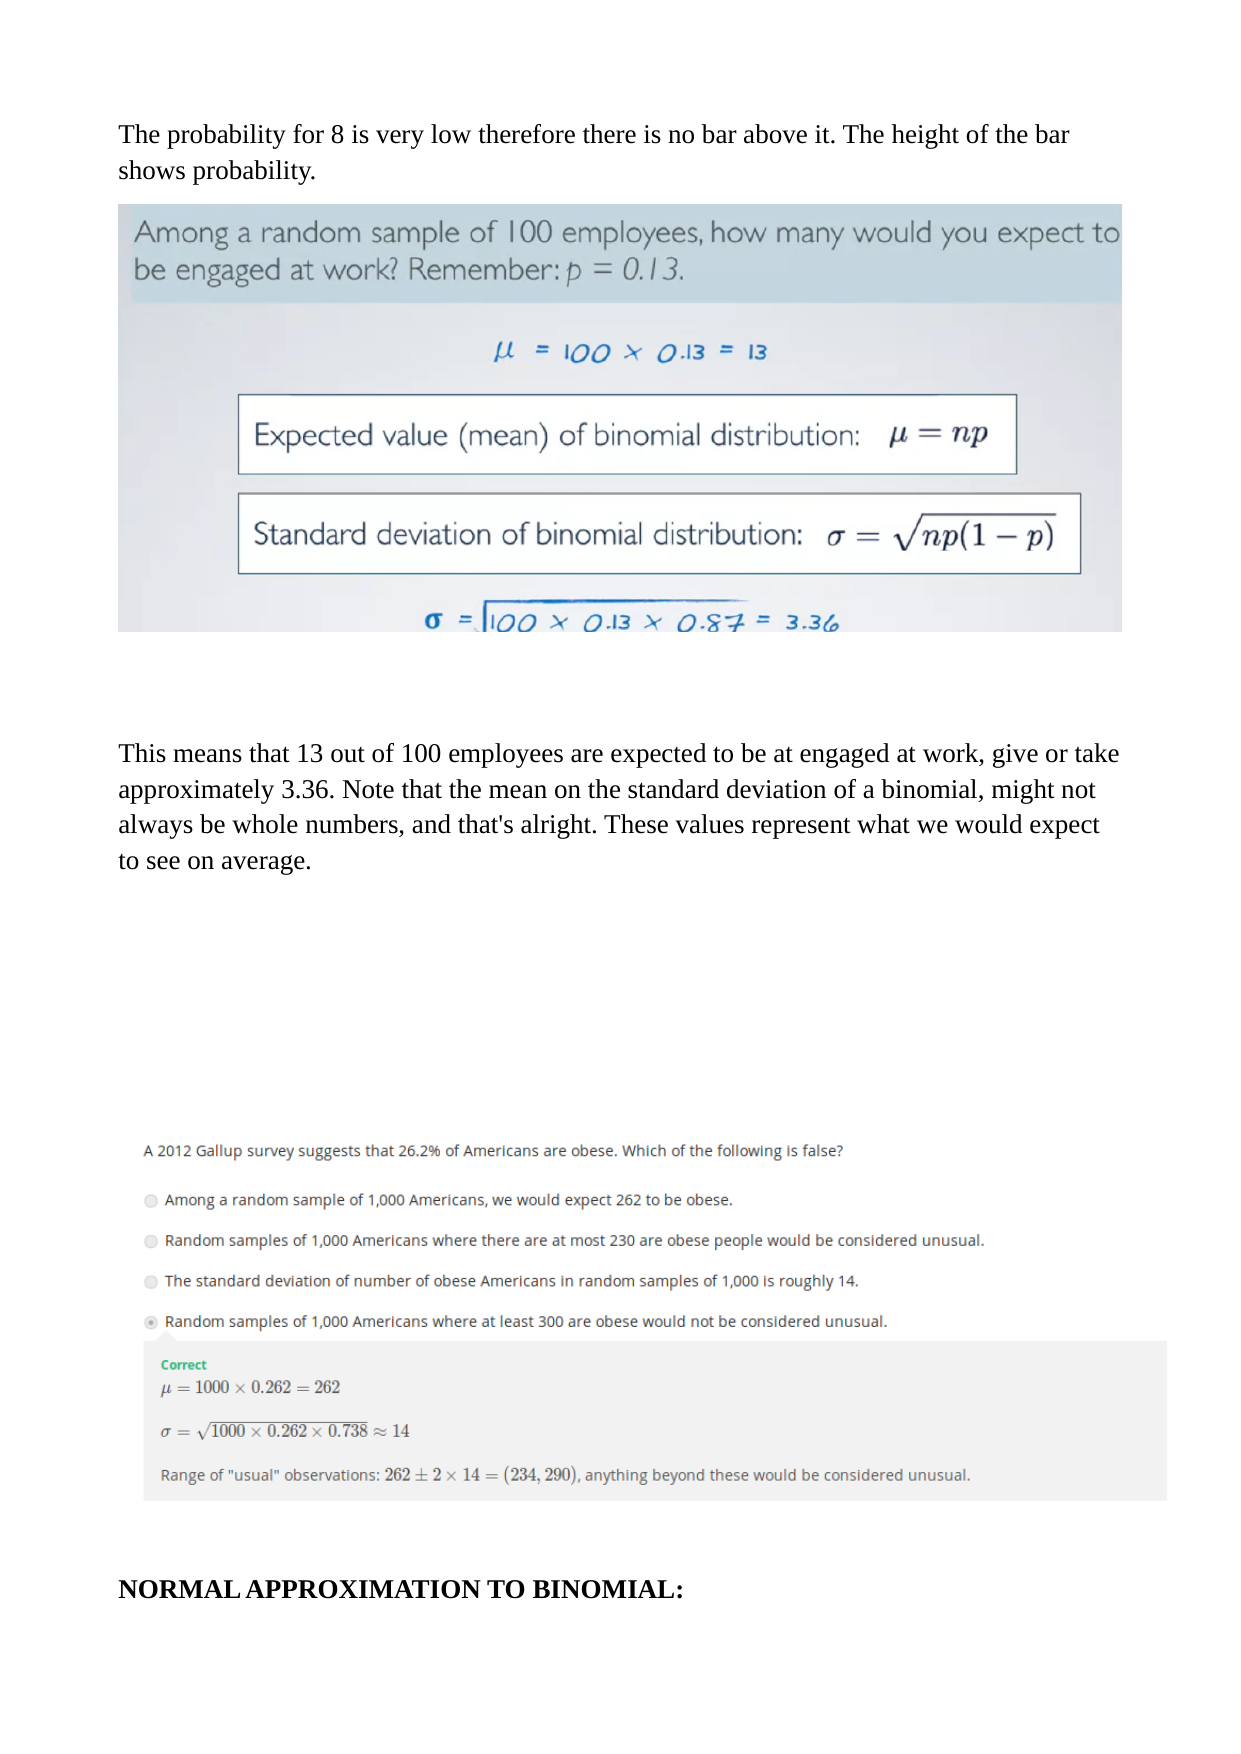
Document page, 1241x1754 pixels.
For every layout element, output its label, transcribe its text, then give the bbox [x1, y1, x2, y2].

text NORMAL APPROXIMATION TO BINOMIAL: [118, 1573, 1122, 1604]
text This means that 13 out of 100 employees are expected to be at engaged at work, give or take approximately 3.36. Note that the mean on the standard deviation of a binomial, might not always be whole numbers, and that's alright. These values represent what we would expect to see on average. [118, 737, 1122, 875]
text The probability for 8 is very low therefore there is no bar above it. The height of the bar shows probability. [118, 118, 1122, 185]
picture [118, 204, 1123, 632]
picture [118, 1136, 1181, 1518]
